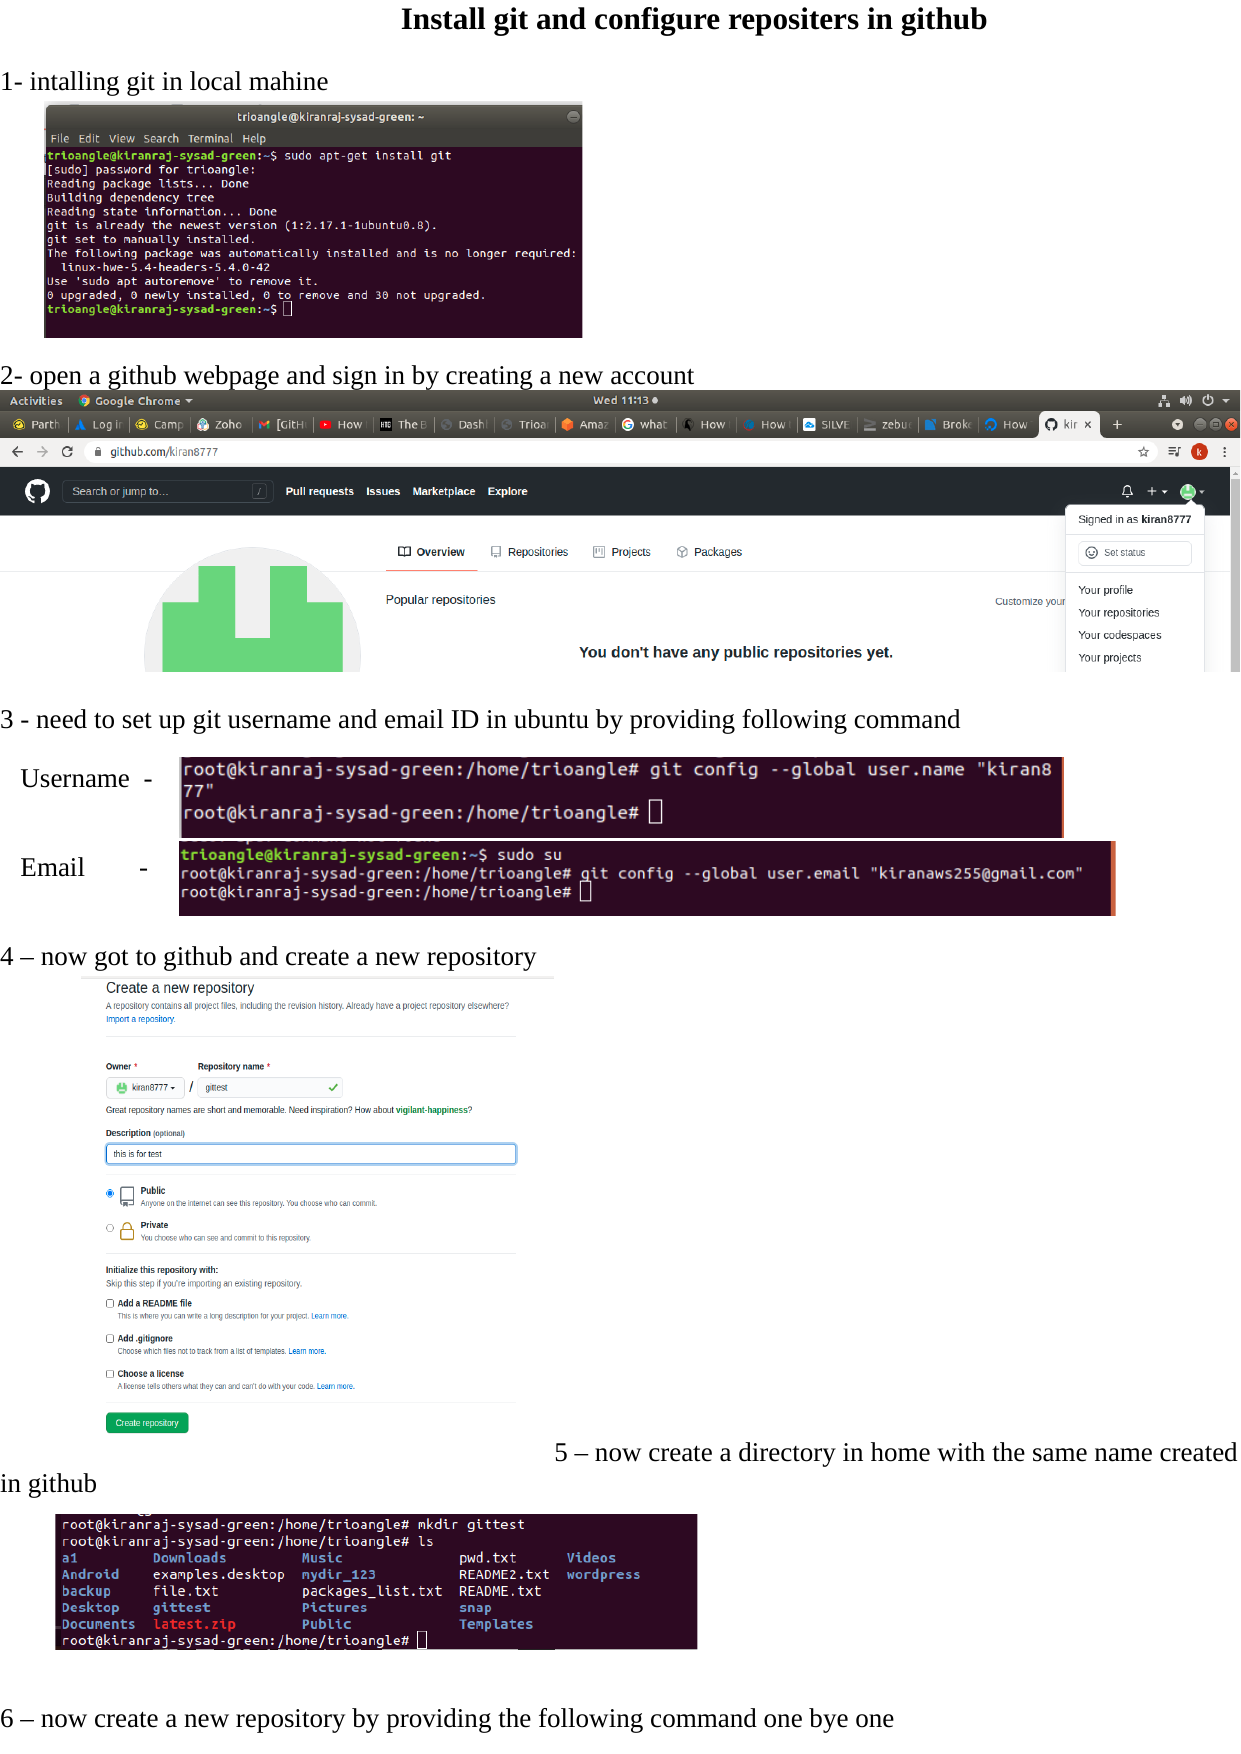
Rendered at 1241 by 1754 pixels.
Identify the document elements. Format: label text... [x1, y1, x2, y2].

text 2- open a github webpage and sign in by creating a new account [0, 359, 1240, 390]
picture [350, 1527, 698, 1650]
text Install git and configure repositers in github [0, 0, 1240, 36]
text 5 – now create a directory in home with the same name created in github [0, 1436, 1240, 1498]
text 6 – now create a new repository by providing the following command one bye one [0, 1702, 1240, 1733]
text 4 – now got to github and create a new repository [0, 940, 1240, 971]
text 3 - need to set up git username and email ID in ubuntu by providing following command [0, 703, 1240, 734]
text Email - [0, 851, 1240, 882]
text Username - [0, 763, 1240, 794]
picture [179, 771, 1064, 838]
picture [81, 976, 554, 1439]
text 1- intalling git in local mahine [0, 65, 1240, 96]
picture [166, 101, 583, 338]
